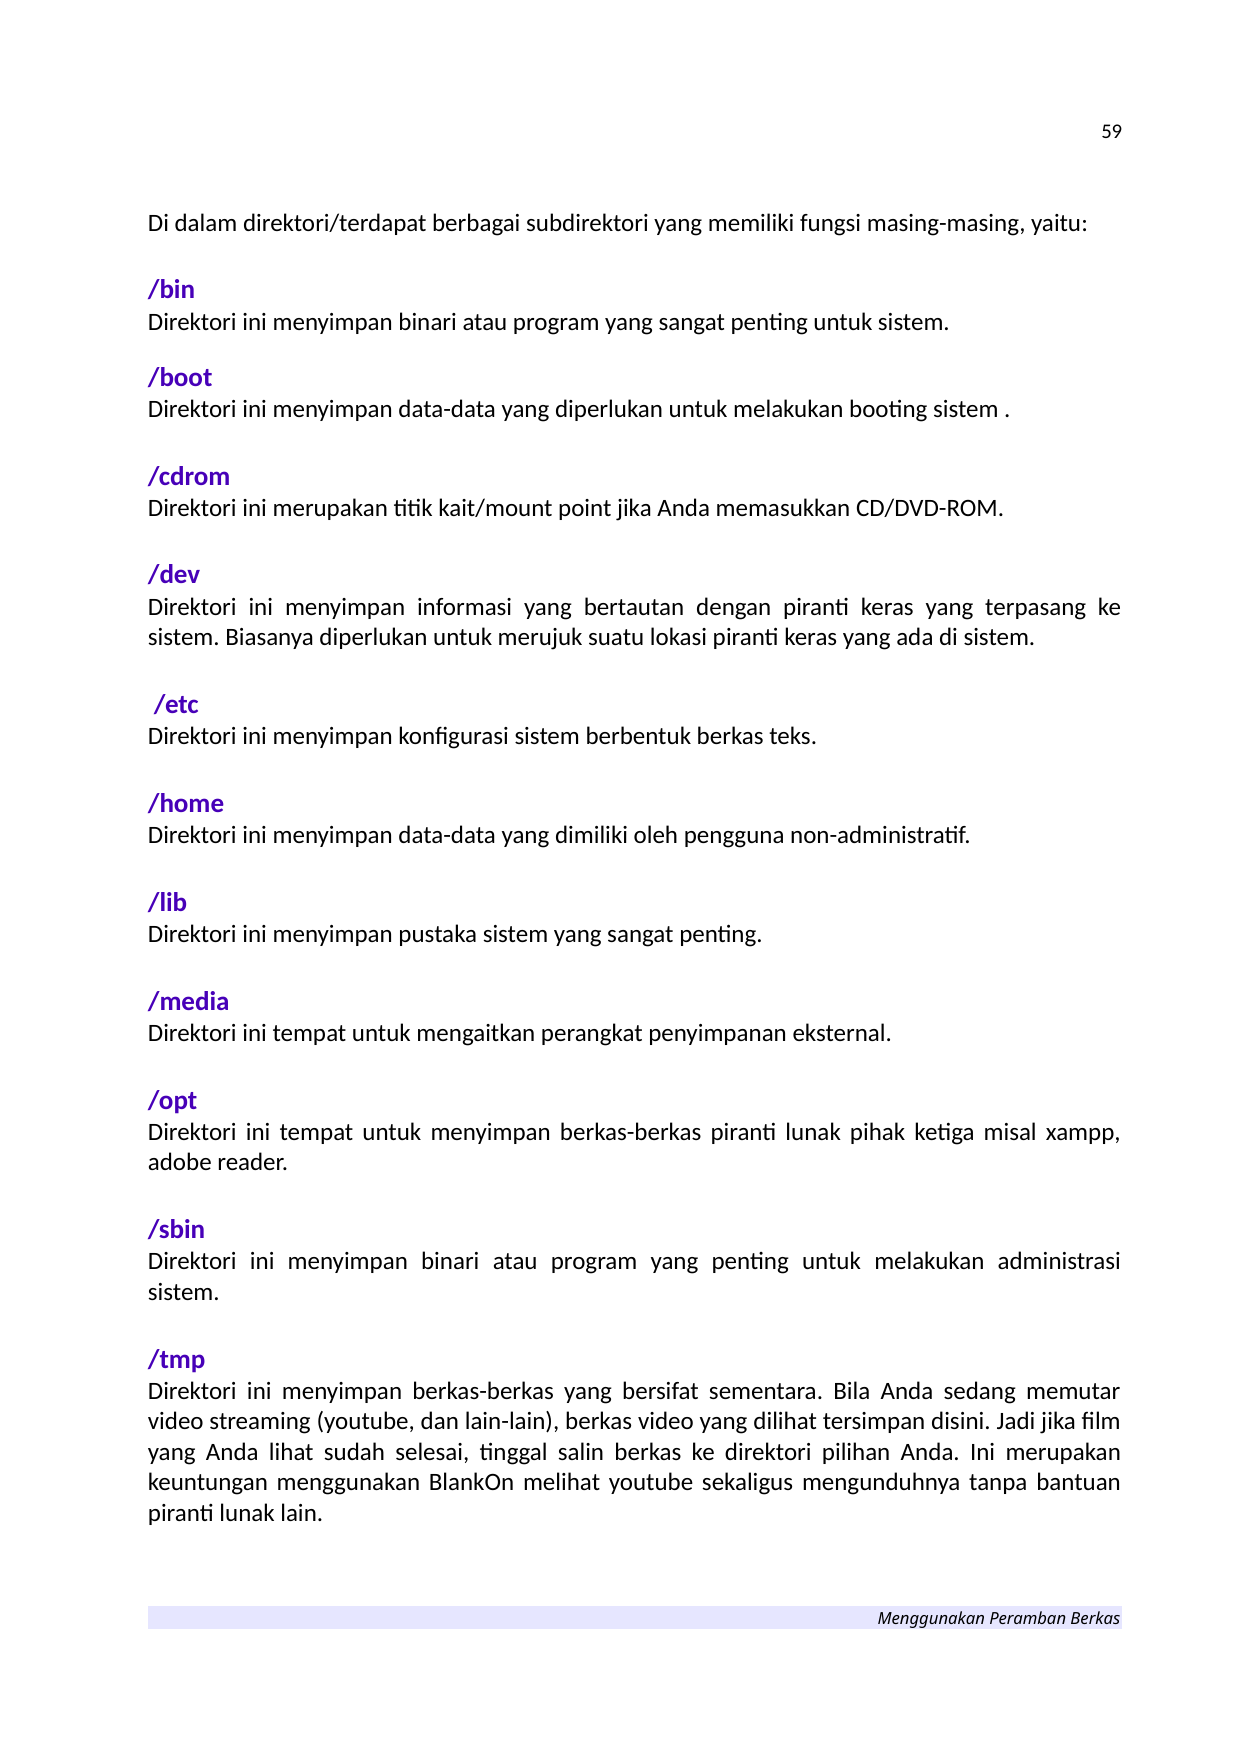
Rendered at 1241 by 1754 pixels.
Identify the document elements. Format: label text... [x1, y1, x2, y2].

subtitle /bin [148, 273, 1122, 306]
subtitle /lib [148, 885, 1122, 918]
text Di dalam direktori/terdapat berbagai subdirektori yang memiliki fungsi masing-masing, yaitu: [148, 207, 1122, 237]
text Direktori ini merupakan titik kait/mount point jika Anda memasukkan CD/DVD-ROM. [148, 492, 1122, 522]
subtitle /home [148, 786, 1122, 819]
text Direktori ini tempat untuk mengaitkan perangkat penyimpanan eksternal. [148, 1017, 1122, 1048]
subtitle /etc [148, 687, 1122, 720]
subtitle /media [148, 984, 1122, 1017]
text Direktori ini menyimpan data-data yang diperlukan untuk melakukan booting sistem . [148, 393, 1122, 423]
text Direktori ini menyimpan binari atau program yang sangat penting untuk sistem. [148, 306, 1122, 336]
text Direktori ini menyimpan konfigurasi sistem berbentuk berkas teks. [148, 720, 1122, 751]
text Direktori ini menyimpan pustaka sistem yang sangat penting. [148, 918, 1122, 949]
text Direktori ini menyimpan data-data yang dimiliki oleh pengguna non-administratif. [148, 819, 1122, 850]
text Direktori ini menyimpan berkas-berkas yang bersifat sementara. Bila Anda sedang memutar video streaming (youtube, dan lain-lain), berkas video yang dilihat tersimpan disini. Jadi jika film yang Anda lihat sudah selesai, tinggal salin berkas ke direktori pilihan Anda. Ini merupakan keuntungan menggunakan BlankOn melihat youtube sekaligus mengunduhnya tanpa bantuan piranti lunak lain. [148, 1375, 1122, 1528]
subtitle /dev [148, 558, 1122, 591]
subtitle /boot [148, 360, 1122, 393]
subtitle /tmp [148, 1342, 1122, 1375]
text Direktori ini menyimpan informasi yang bertautan dengan piranti keras yang terpasang ke sistem. Biasanya diperlukan untuk merujuk suatu lokasi piranti keras yang ada di sistem. [148, 591, 1122, 652]
text Direktori ini menyimpan binari atau program yang penting untuk melakukan administrasi sistem. [148, 1246, 1122, 1307]
subtitle /sbin [148, 1212, 1122, 1246]
text Direktori ini tempat untuk menyimpan berkas-berkas piranti lunak pihak ketiga misal xampp, adobe reader. [148, 1116, 1122, 1177]
subtitle /cdrom [148, 459, 1122, 492]
subtitle /opt [148, 1083, 1122, 1116]
